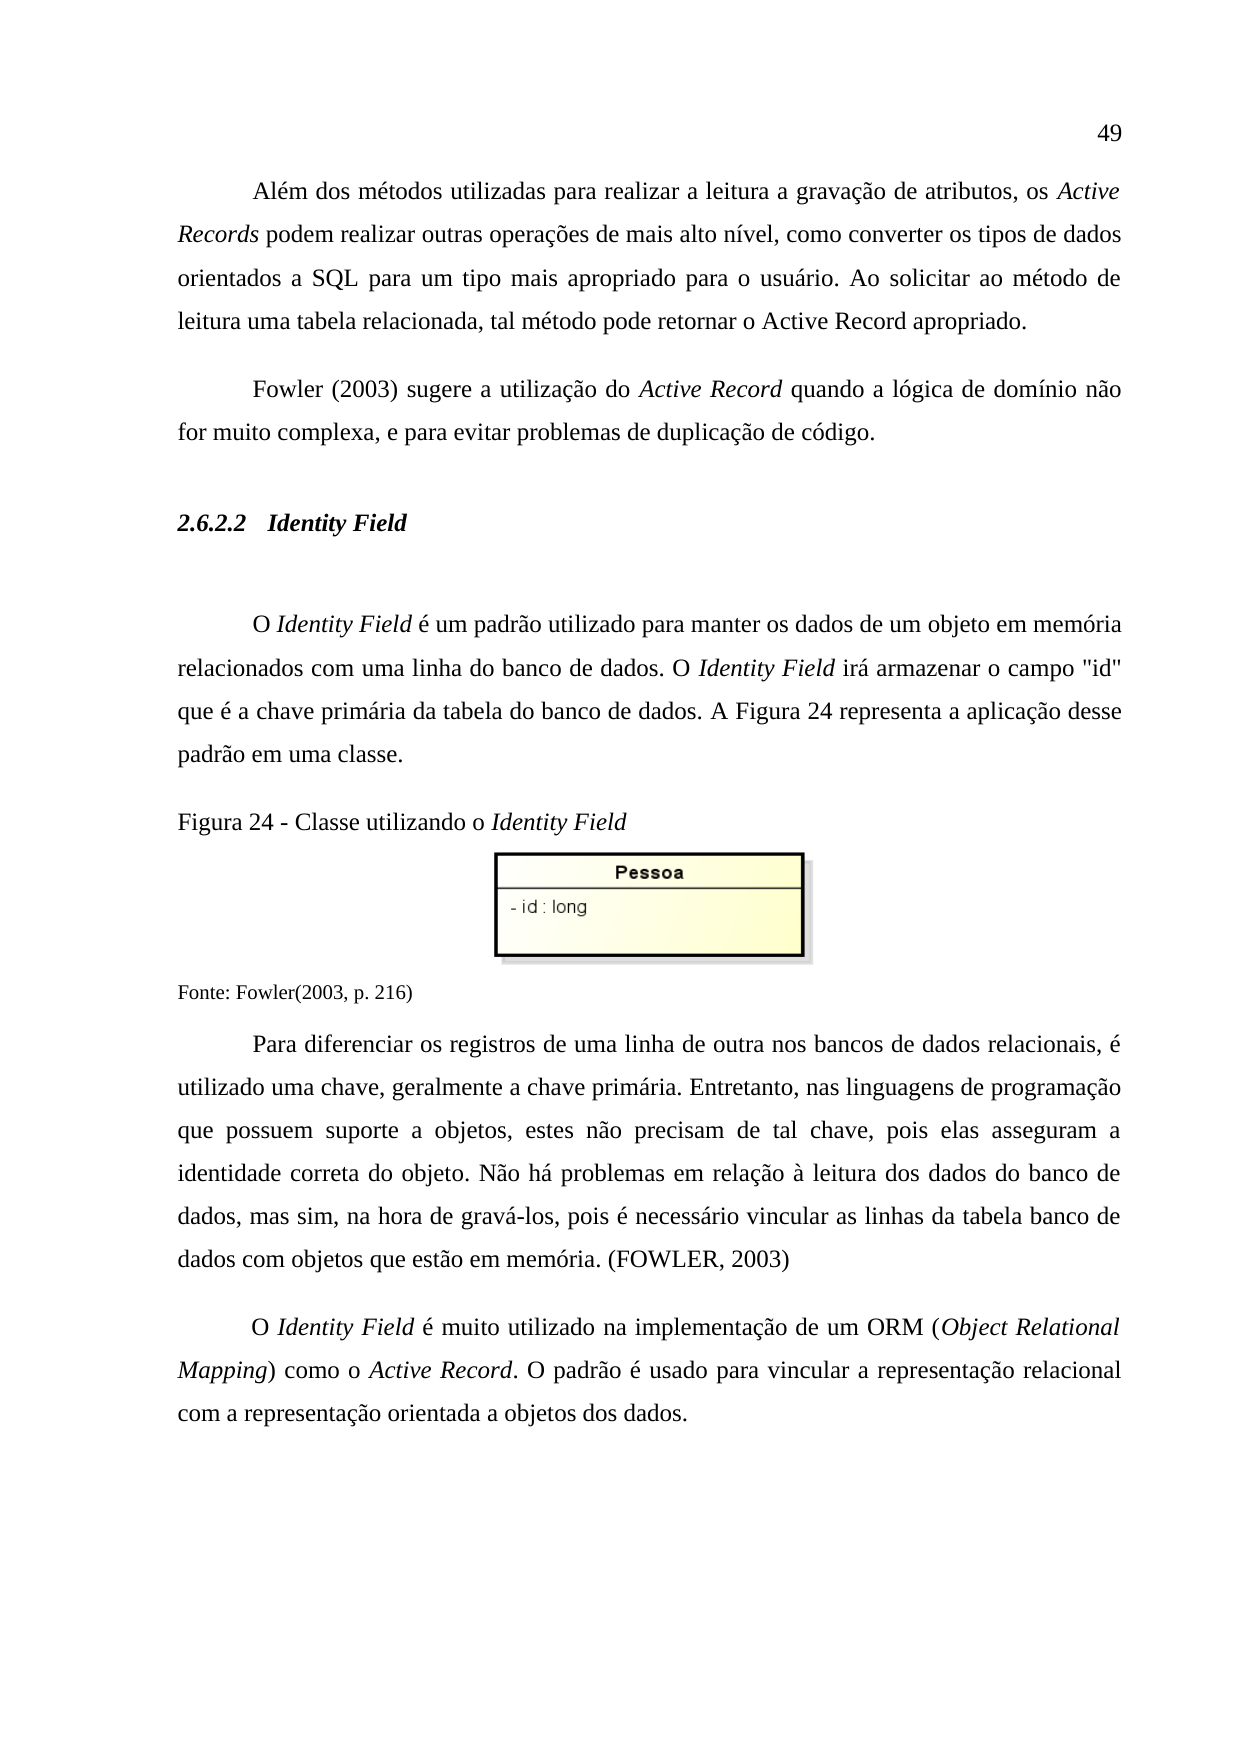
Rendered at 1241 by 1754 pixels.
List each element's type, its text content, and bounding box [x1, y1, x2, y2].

list Identity Field [177, 508, 1122, 537]
text O Identity Field é muito utilizado na implementação de um ORM (Object Relational Mapping) como o Active Record. O padrão é usado para vincular a representação relacional com a representação orientada a objetos dos dados. [177, 1312, 1122, 1427]
text Além dos métodos utilizadas para realizar a leitura a gravação de atributos, os Active Records podem realizar outras operações de mais alto nível, como converter os tipos de dados orientados a SQL para um tipo mais apropriado para o usuário. Ao solicitar ao método de leitura uma tabela relacionada, tal método pode retornar o Active Record apropriado. [177, 176, 1122, 334]
text Fowler (2003) sugere a utilização do Active Record quando a lógica de domínio não for muito complexa, e para evitar problemas de duplicação de código. [177, 374, 1122, 446]
text Fonte: Fowler(2003, p. 216) [177, 980, 1122, 1004]
text Para diferenciar os registros de uma linha de outra nos bancos de dados relacionais, é utilizado uma chave, geralmente a chave primária. Entretanto, nas linguagens de programação que possuem suporte a objetos, estes não precisam de tal chave, pois elas asseguram a identidade correta do objeto. Não há problemas em relação à leitura dos dados do banco de dados, mas sim, na hora de gravá-los, pois é necessário vincular as linhas da tabela banco de dados com objetos que estão em memória. (FOWLER, 2003) [177, 1029, 1122, 1273]
picture [481, 848, 818, 968]
text Figura 24 - Classe utilizando o Identity Field [177, 807, 1122, 836]
text O Identity Field é um padrão utilizado para manter os dados de um objeto em memória relacionados com uma linha do banco de dados. O Identity Field irá armazenar o campo "id" que é a chave primária da tabela do banco de dados. A Figura 24 representa a aplicação desse padrão em uma classe. [177, 609, 1122, 768]
